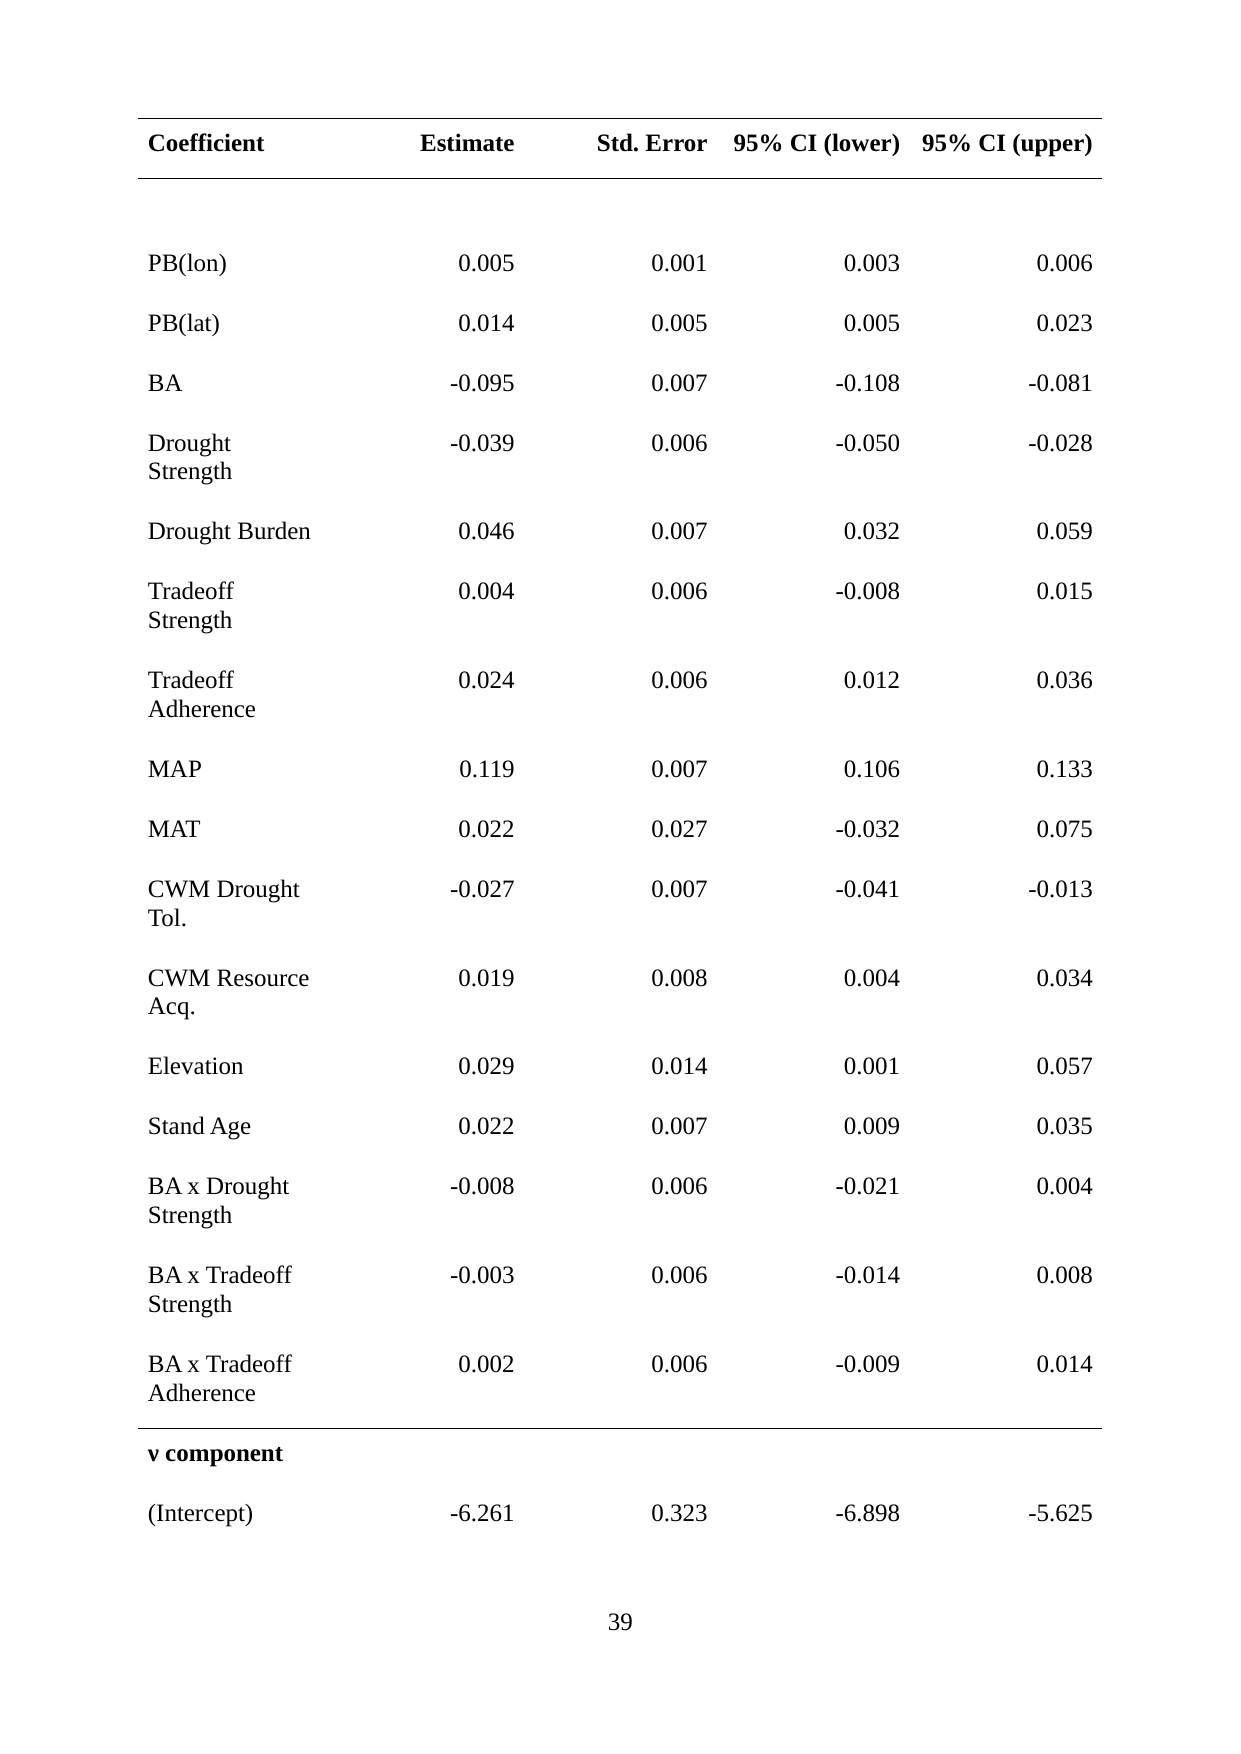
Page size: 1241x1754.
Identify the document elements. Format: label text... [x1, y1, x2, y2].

table_cell -0.013 [909, 865, 1102, 953]
table_header Coefficient [138, 119, 331, 178]
table_cell BA x Tradeoff Strength [138, 1251, 331, 1339]
table_cell 0.075 [909, 805, 1102, 864]
table_cell 0.005 [524, 298, 716, 358]
table_cell -0.032 [716, 805, 909, 864]
table_cell -0.014 [716, 1251, 909, 1339]
table_header 95% CI (upper) [909, 119, 1102, 178]
table_cell 0.035 [909, 1102, 1102, 1162]
table_cell 0.006 [524, 567, 716, 656]
table_cell Tradeoff Adherence [138, 656, 331, 744]
table_cell -6.898 [716, 1488, 909, 1548]
table_cell 0.012 [716, 656, 909, 744]
table_cell 0.059 [909, 507, 1102, 567]
table_cell 0.027 [524, 805, 716, 864]
table_cell Elevation [138, 1042, 331, 1102]
table_cell BA x Tradeoff Adherence [138, 1340, 331, 1428]
table_header Estimate [331, 119, 524, 178]
table_cell 0.007 [524, 358, 716, 418]
table_cell 0.009 [716, 1102, 909, 1162]
table_cell 0.006 [524, 1162, 716, 1251]
table_cell -0.039 [331, 418, 524, 507]
table_cell -6.261 [331, 1488, 524, 1548]
table_cell 0.006 [909, 238, 1102, 298]
table_cell 0.004 [716, 953, 909, 1042]
table_cell -0.008 [716, 567, 909, 656]
table_cell 0.007 [524, 745, 716, 804]
table_cell -0.095 [331, 358, 524, 418]
table_cell -0.028 [909, 418, 1102, 507]
table_cell CWM Drought Tol. [138, 865, 331, 953]
table_cell -5.625 [909, 1488, 1102, 1548]
table_cell 0.015 [909, 567, 1102, 656]
table_cell 0.007 [524, 865, 716, 953]
table_cell 0.323 [524, 1488, 716, 1548]
table_cell MAP [138, 745, 331, 804]
table_cell 0.006 [524, 1340, 716, 1428]
table_cell -0.027 [331, 865, 524, 953]
table_cell 0.005 [716, 298, 909, 358]
table_cell 0.007 [524, 507, 716, 567]
table_cell 0.019 [331, 953, 524, 1042]
table_cell 0.119 [331, 745, 524, 804]
table_cell (Intercept) [138, 1488, 331, 1548]
table_cell 0.007 [524, 1102, 716, 1162]
table_cell BA x Drought Strength [138, 1162, 331, 1251]
table_cell BA [138, 358, 331, 418]
table_cell -0.050 [716, 418, 909, 507]
table_cell 0.003 [716, 238, 909, 298]
table_cell [524, 179, 716, 238]
table_cell 0.008 [909, 1251, 1102, 1339]
table_cell 0.046 [331, 507, 524, 567]
table_cell -0.081 [909, 358, 1102, 418]
table_header Std. Error [524, 119, 716, 178]
table_cell Drought Burden [138, 507, 331, 567]
table_cell MAT [138, 805, 331, 864]
table_cell 0.005 [331, 238, 524, 298]
table_cell 0.001 [716, 1042, 909, 1102]
table_cell [909, 1429, 1102, 1488]
table_cell [524, 1429, 716, 1488]
table_cell 0.022 [331, 805, 524, 864]
table_cell Tradeoff Strength [138, 567, 331, 656]
table_cell -0.003 [331, 1251, 524, 1339]
table_cell 0.004 [909, 1162, 1102, 1251]
table_cell [716, 1429, 909, 1488]
table_cell 0.004 [331, 567, 524, 656]
table_cell 0.029 [331, 1042, 524, 1102]
table_cell 0.014 [909, 1340, 1102, 1428]
table_cell -0.041 [716, 865, 909, 953]
table_cell Stand Age [138, 1102, 331, 1162]
table_cell -0.021 [716, 1162, 909, 1251]
table_cell [909, 179, 1102, 238]
table_cell [331, 179, 524, 238]
table_cell Drought Strength [138, 418, 331, 507]
table_cell PB(lat) [138, 298, 331, 358]
table_cell 0.034 [909, 953, 1102, 1042]
table_cell 0.032 [716, 507, 909, 567]
table_cell [138, 179, 331, 238]
table_cell 0.036 [909, 656, 1102, 744]
table_cell PB(lon) [138, 238, 331, 298]
table_cell 0.106 [716, 745, 909, 804]
table_cell 0.006 [524, 418, 716, 507]
table_cell 0.006 [524, 656, 716, 744]
table_cell 0.014 [524, 1042, 716, 1102]
table_cell ν component [138, 1429, 331, 1488]
table_cell 0.057 [909, 1042, 1102, 1102]
table_cell 0.006 [524, 1251, 716, 1339]
table_cell -0.008 [331, 1162, 524, 1251]
table_cell 0.022 [331, 1102, 524, 1162]
table_cell 0.133 [909, 745, 1102, 804]
table_cell [716, 179, 909, 238]
table_cell 0.008 [524, 953, 716, 1042]
table_cell 0.024 [331, 656, 524, 744]
table_cell 0.001 [524, 238, 716, 298]
table_cell 0.023 [909, 298, 1102, 358]
table_cell -0.009 [716, 1340, 909, 1428]
table_cell -0.108 [716, 358, 909, 418]
table_cell 0.014 [331, 298, 524, 358]
table_cell 0.002 [331, 1340, 524, 1428]
table_cell CWM Resource Acq. [138, 953, 331, 1042]
table_header 95% CI (lower) [716, 119, 909, 178]
table_cell [331, 1429, 524, 1488]
